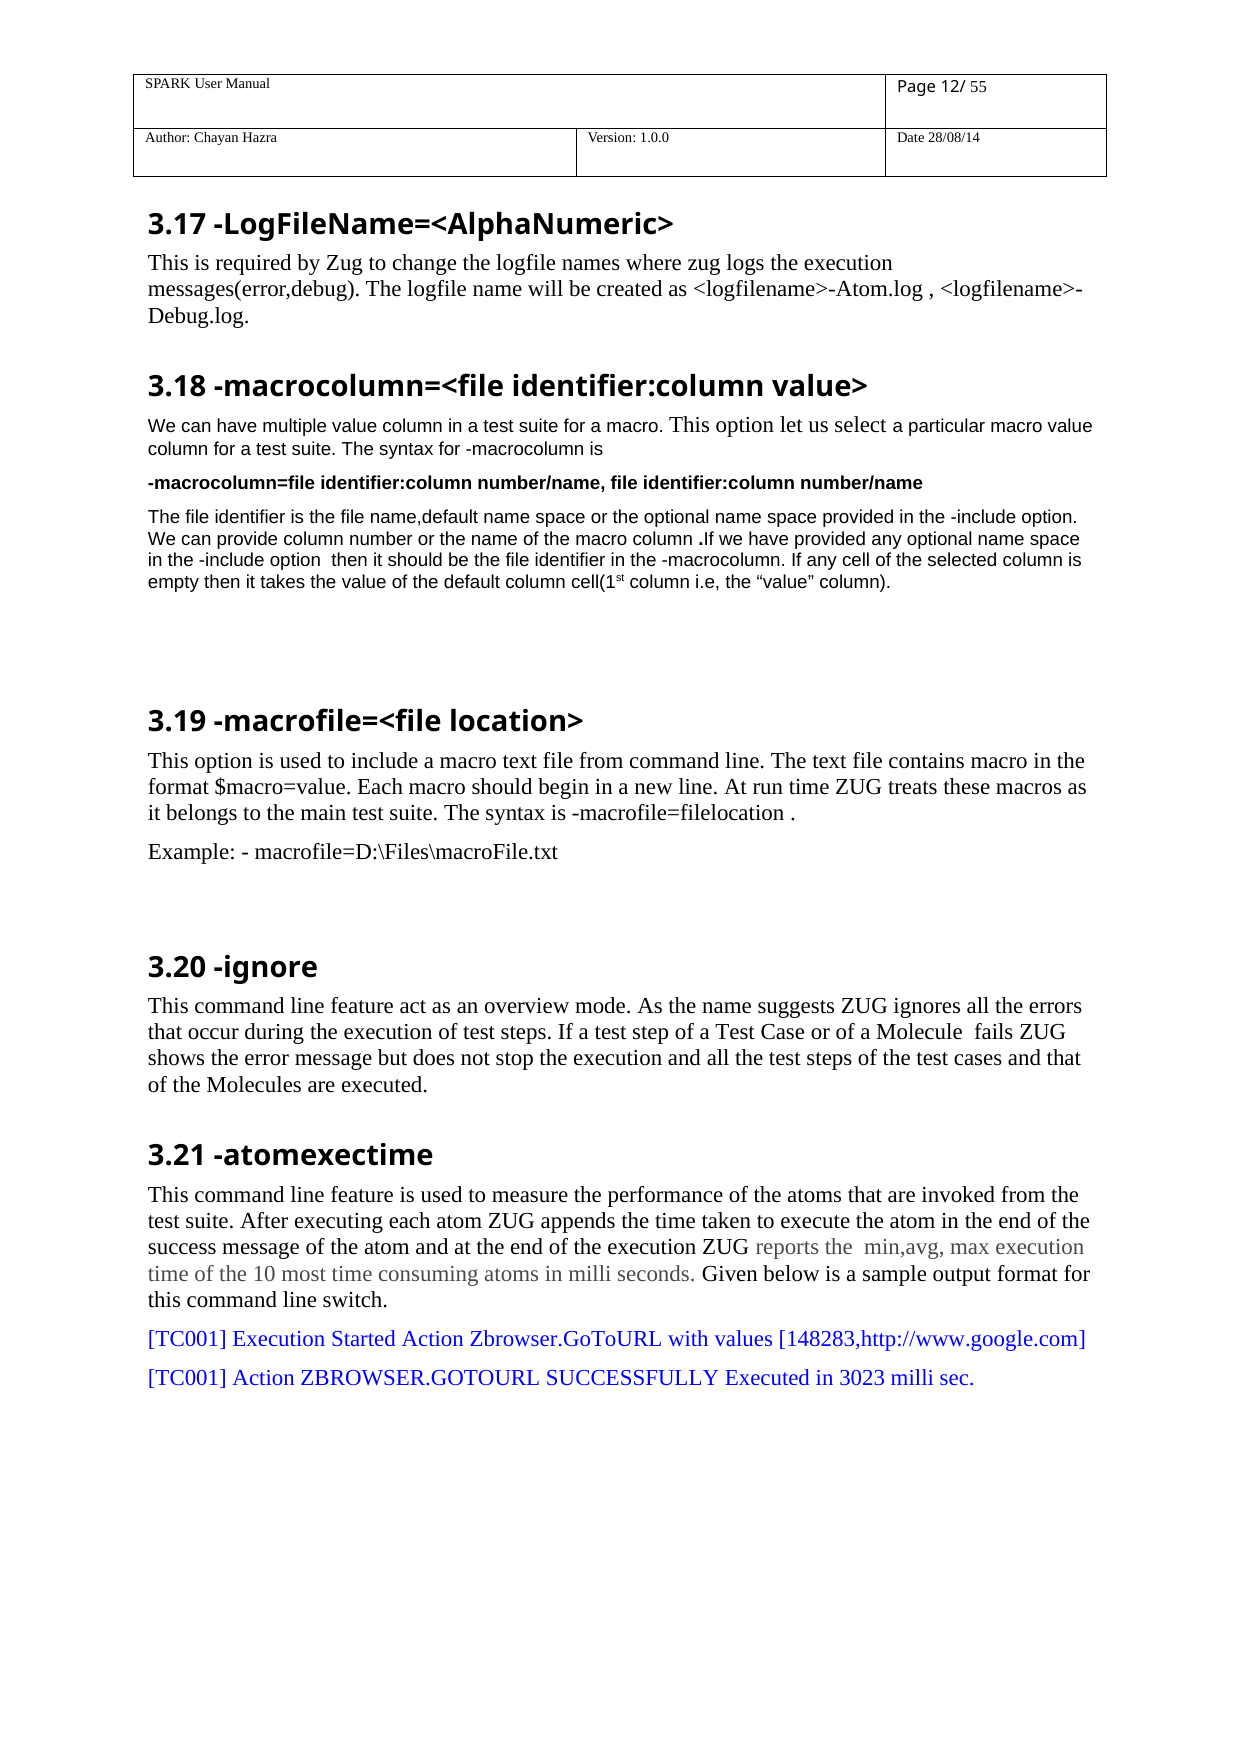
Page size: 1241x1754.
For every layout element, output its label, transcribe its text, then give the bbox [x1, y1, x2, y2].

text The file identifier is the file name,default name space or the optional name space provided in the -include option. We can provide column number or the name of the macro column .If we have provided any optional name space in the -include option then it should be the file identifier in the -macrocolumn. If any cell of the selected column is empty then it takes the value of the default column cell(1st column i.e, the “value” column). [148, 506, 1092, 592]
text We can have multiple value column in a test suite for a macro. This option let us select a particular macro value column for a test suite. The syntax for -macrocolumn is [148, 412, 1092, 459]
text This is required by Zug to change the logfile names where zug logs the execution messages(error,debug). The logfile name will be created as <logfilename>-Atom.log , <logfilename>-Debug.log. [148, 249, 1092, 328]
subtitle 3.19 -macrofile=<file location> [148, 701, 1092, 740]
subtitle 3.17 -LogFileName=<AlphaNumeric> [148, 203, 1092, 243]
text This option is used to include a macro text file from command line. The text file contains macro in the format $macro=value. Each macro should begin in a new line. At run time ZUG treats these macros as it belongs to the main test suite. The syntax is -macrofile=filelocation . [148, 747, 1092, 826]
text Example: - macrofile=D:\Files\macroFile.txt [148, 838, 1092, 864]
subtitle 3.21 -atomexectime [148, 1135, 1092, 1174]
text This command line feature act as an overview mode. As the name suggests ZUG ignores all the errors that occur during the execution of test steps. If a test step of a Test Case or of a Molecule fails ZUG shows the error message but does not stop the execution and all the test steps of the test cases and that of the Molecules are executed. [148, 992, 1092, 1097]
subtitle 3.18 -macrocolumn=<file identifier:column value> [148, 366, 1092, 405]
text This command line feature is used to measure the performance of the atoms that are invoked from the test suite. After executing each atom ZUG appends the time taken to execute the atom in the end of the success message of the atom and at the end of the execution ZUG reports the min,avg, max execution time of the 10 most time consuming atoms in milli seconds. Given below is a sample output format for this command line switch. [148, 1181, 1092, 1312]
text [TC001] Execution Started Action Zbrowser.GoToURL with values [148283,http://www.google.com] [148, 1325, 1092, 1351]
text -macrocolumn=file identifier:column number/name, file identifier:column number/name [148, 472, 1092, 493]
subtitle 3.20 -ignore [148, 946, 1092, 986]
text [TC001] Action ZBROWSER.GOTOURL SUCCESSFULLY Executed in 3023 milli sec. [148, 1364, 1092, 1390]
